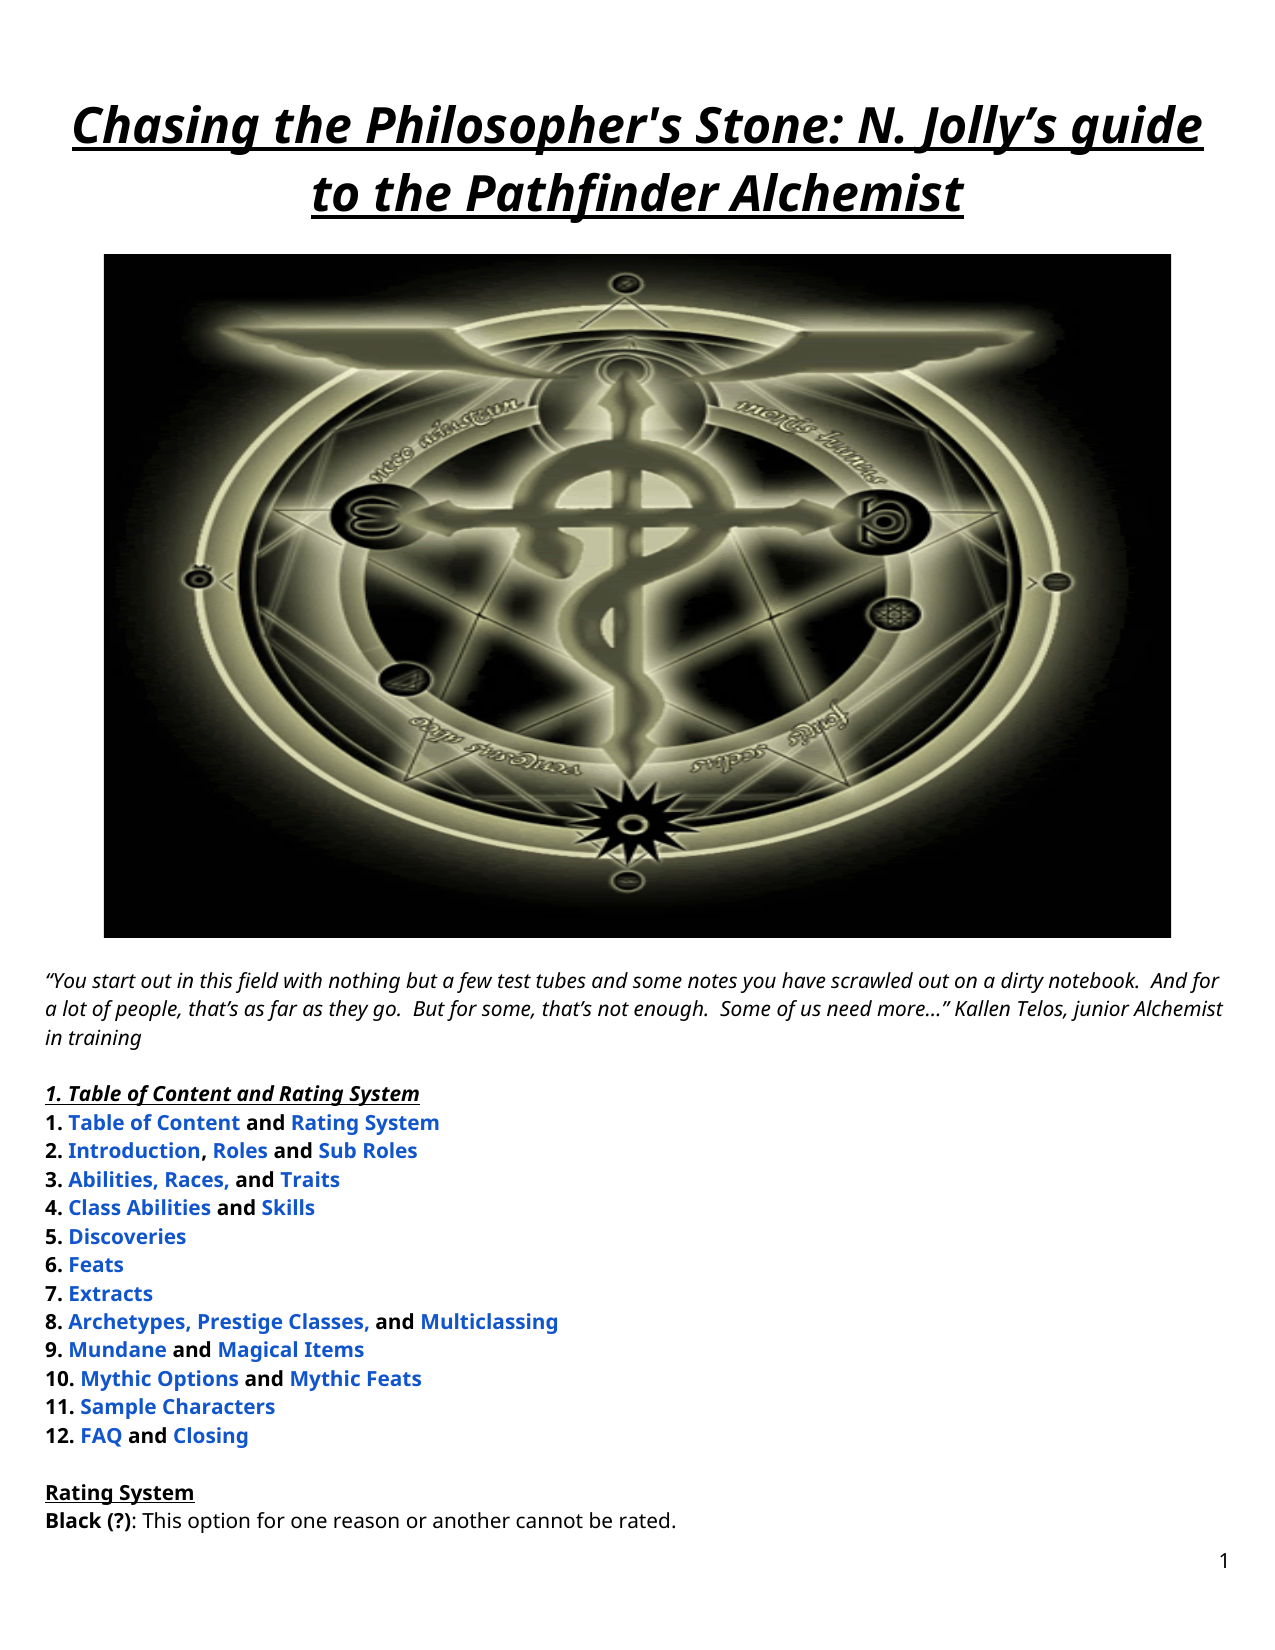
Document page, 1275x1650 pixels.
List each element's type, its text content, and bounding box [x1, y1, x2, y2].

text 9. Mundane and Magical Items [45, 1336, 1230, 1364]
picture [103, 254, 1172, 938]
text “You start out in this field with nothing but a few test tubes and some notes you have scrawled out on a dirty notebook. And for a lot of people, that’s as far as they go. But for some, that’s not enough. Some of us need more…” Kallen Telos, junior Alchemist in training [45, 966, 1230, 1051]
text 8. Archetypes, Prestige Classes, and Multiclassing [45, 1307, 1230, 1336]
text Rating System [45, 1478, 1230, 1506]
text 4. Class Abilities and Skills [45, 1193, 1230, 1222]
text 3. Abilities, Races, and Traits [45, 1165, 1230, 1193]
text 12. FAQ and Closing [45, 1421, 1230, 1449]
text 11. Sample Characters [45, 1392, 1230, 1421]
text 1. Table of Content and Rating System [45, 1108, 1230, 1136]
text Chasing the Philosopher's Stone: N. Jolly’s guide to the Pathfinder Alchemist [45, 90, 1230, 226]
text 5. Discoveries [45, 1222, 1230, 1250]
text 10. Mythic Options and Mythic Feats [45, 1364, 1230, 1392]
text Black (?): This option for one reason or another cannot be rated. [45, 1506, 1230, 1534]
text 1. Table of Content and Rating System [45, 1079, 1230, 1108]
text 6. Feats [45, 1250, 1230, 1279]
text 2. Introduction, Roles and Sub Roles [45, 1136, 1230, 1165]
text 7. Extracts [45, 1279, 1230, 1307]
